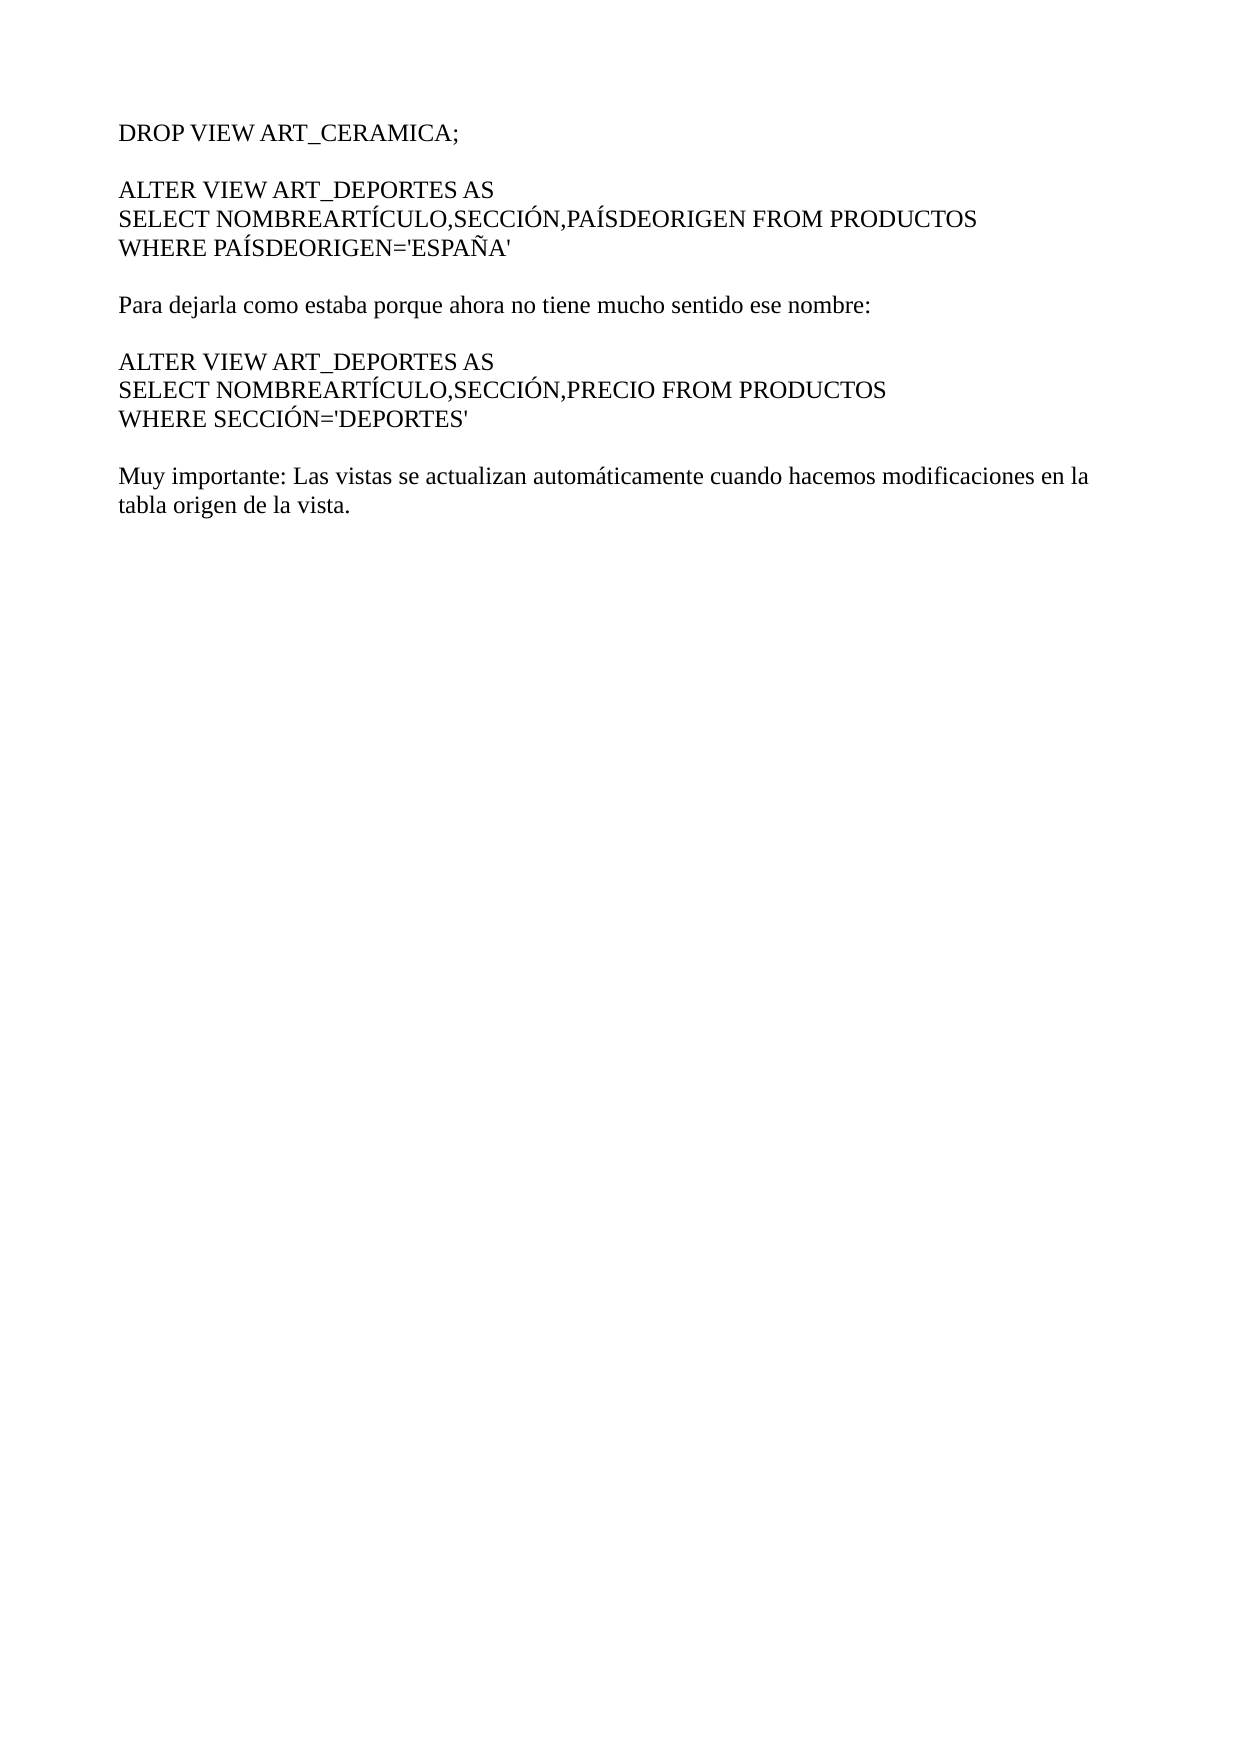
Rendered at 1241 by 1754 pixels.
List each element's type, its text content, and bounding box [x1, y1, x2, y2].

text DROP VIEW ART_CERAMICA; [118, 118, 1122, 147]
text ALTER VIEW ART_DEPORTES AS [118, 347, 1122, 376]
text WHERE PAÍSDEORIGEN='ESPAÑA' [118, 233, 1122, 261]
text WHERE SECCIÓN='DEPORTES' [118, 404, 1122, 433]
text Para dejarla como estaba porque ahora no tiene mucho sentido ese nombre: [118, 290, 1122, 318]
text ALTER VIEW ART_DEPORTES AS [118, 175, 1122, 204]
text Muy importante: Las vistas se actualizan automáticamente cuando hacemos modificaciones en la tabla origen de la vista. [118, 461, 1122, 519]
text SELECT NOMBREARTÍCULO,SECCIÓN,PRECIO FROM PRODUCTOS [118, 376, 1122, 404]
text SELECT NOMBREARTÍCULO,SECCIÓN,PAÍSDEORIGEN FROM PRODUCTOS [118, 204, 1122, 233]
